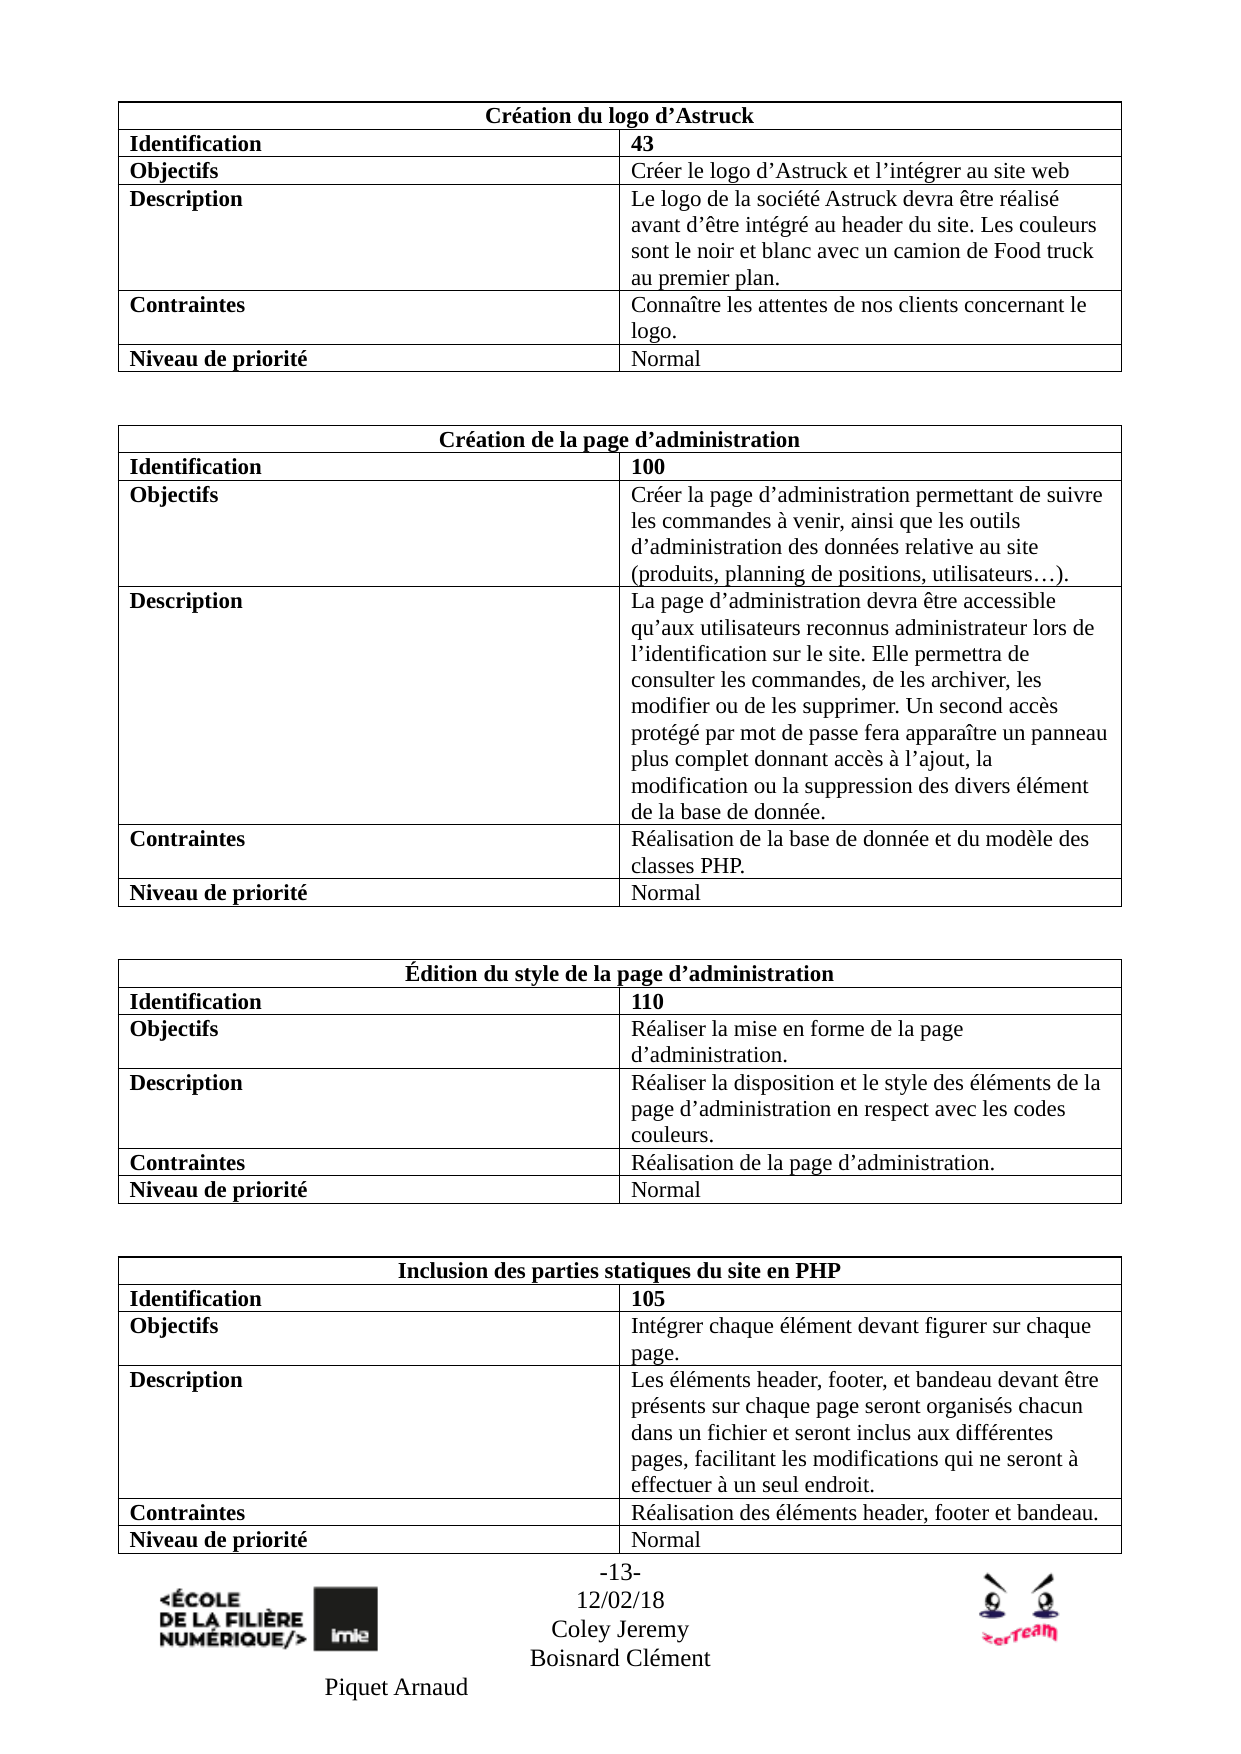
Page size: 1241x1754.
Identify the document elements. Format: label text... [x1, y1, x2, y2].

table_cell Description [119, 1366, 619, 1498]
table_cell Connaître les attentes de nos clients concernant le logo. [620, 291, 1121, 344]
table_cell Réaliser la disposition et le style des éléments de la page d’administration en respect avec les codes couleurs. [620, 1069, 1121, 1148]
table_cell Description [119, 1069, 619, 1148]
table_cell Créer le logo d’Astruck et l’intégrer au site web [620, 157, 1121, 183]
table_cell Réaliser la mise en forme de la page d’administration. [620, 1015, 1121, 1068]
table_cell Description [119, 587, 619, 824]
table_cell La page d’administration devra être accessible qu’aux utilisateurs reconnus administrateur lors de l’identification sur le site. Elle permettra de consulter les commandes, de les archiver, les modifier ou de les supprimer. Un second accès protégé par mot de passe fera apparaître un panneau plus complet donnant accès à l’ajout, la modification ou la suppression des divers élément de la base de donnée. [620, 587, 1121, 824]
table_cell Contraintes [119, 1149, 619, 1175]
table_header Création du logo d’Astruck [119, 103, 1121, 129]
table_cell Objectifs [119, 1312, 619, 1365]
table_header Inclusion des parties statiques du site en PHP [119, 1258, 1121, 1284]
table_cell Identification [119, 453, 619, 480]
table_cell Réalisation de la base de donnée et du modèle des classes PHP. [620, 825, 1121, 878]
table_cell Créer la page d’administration permettant de suivre les commandes à venir, ainsi que les outils d’administration des données relative au site (produits, planning de positions, utilisateurs…). [620, 481, 1121, 586]
table_cell Contraintes [119, 291, 619, 344]
table_cell Intégrer chaque élément devant figurer sur chaque page. [620, 1312, 1121, 1365]
table_cell Niveau de priorité [119, 345, 619, 371]
table_cell Les éléments header, footer, et bandeau devant être présents sur chaque page seront organisés chacun dans un fichier et seront inclus aux différentes pages, facilitant les modifications qui ne seront à effectuer à un seul endroit. [620, 1366, 1121, 1498]
table_cell Identification [119, 1285, 619, 1311]
table_cell Identification [119, 130, 619, 156]
table_cell Objectifs [119, 1015, 619, 1068]
table_cell Normal [620, 879, 1121, 906]
table_header Création de la page d’administration [119, 426, 1121, 452]
table_cell Le logo de la société Astruck devra être réalisé avant d’être intégré au header du site. Les couleurs sont le noir et blanc avec un camion de Food truck au premier plan. [620, 185, 1121, 290]
table_cell Normal [620, 345, 1121, 371]
table_cell Normal [620, 1176, 1121, 1203]
table_cell Niveau de priorité [119, 1176, 619, 1203]
table_cell Contraintes [119, 825, 619, 878]
table_cell Réalisation de la page d’administration. [620, 1149, 1121, 1175]
table_cell Objectifs [119, 157, 619, 183]
table_cell 110 [620, 988, 1121, 1014]
table_cell Niveau de priorité [119, 1526, 619, 1553]
table_cell Niveau de priorité [119, 879, 619, 906]
table_cell Normal [620, 1526, 1121, 1553]
table_cell Description [119, 185, 619, 290]
table_cell Identification [119, 988, 619, 1014]
table_header Édition du style de la page d’administration [119, 960, 1121, 987]
table_cell 43 [620, 130, 1121, 156]
table_cell Réalisation des éléments header, footer et bandeau. [620, 1499, 1121, 1525]
table_cell Objectifs [119, 481, 619, 586]
table_cell 105 [620, 1285, 1121, 1311]
table_cell Contraintes [119, 1499, 619, 1525]
table_cell 100 [620, 453, 1121, 480]
